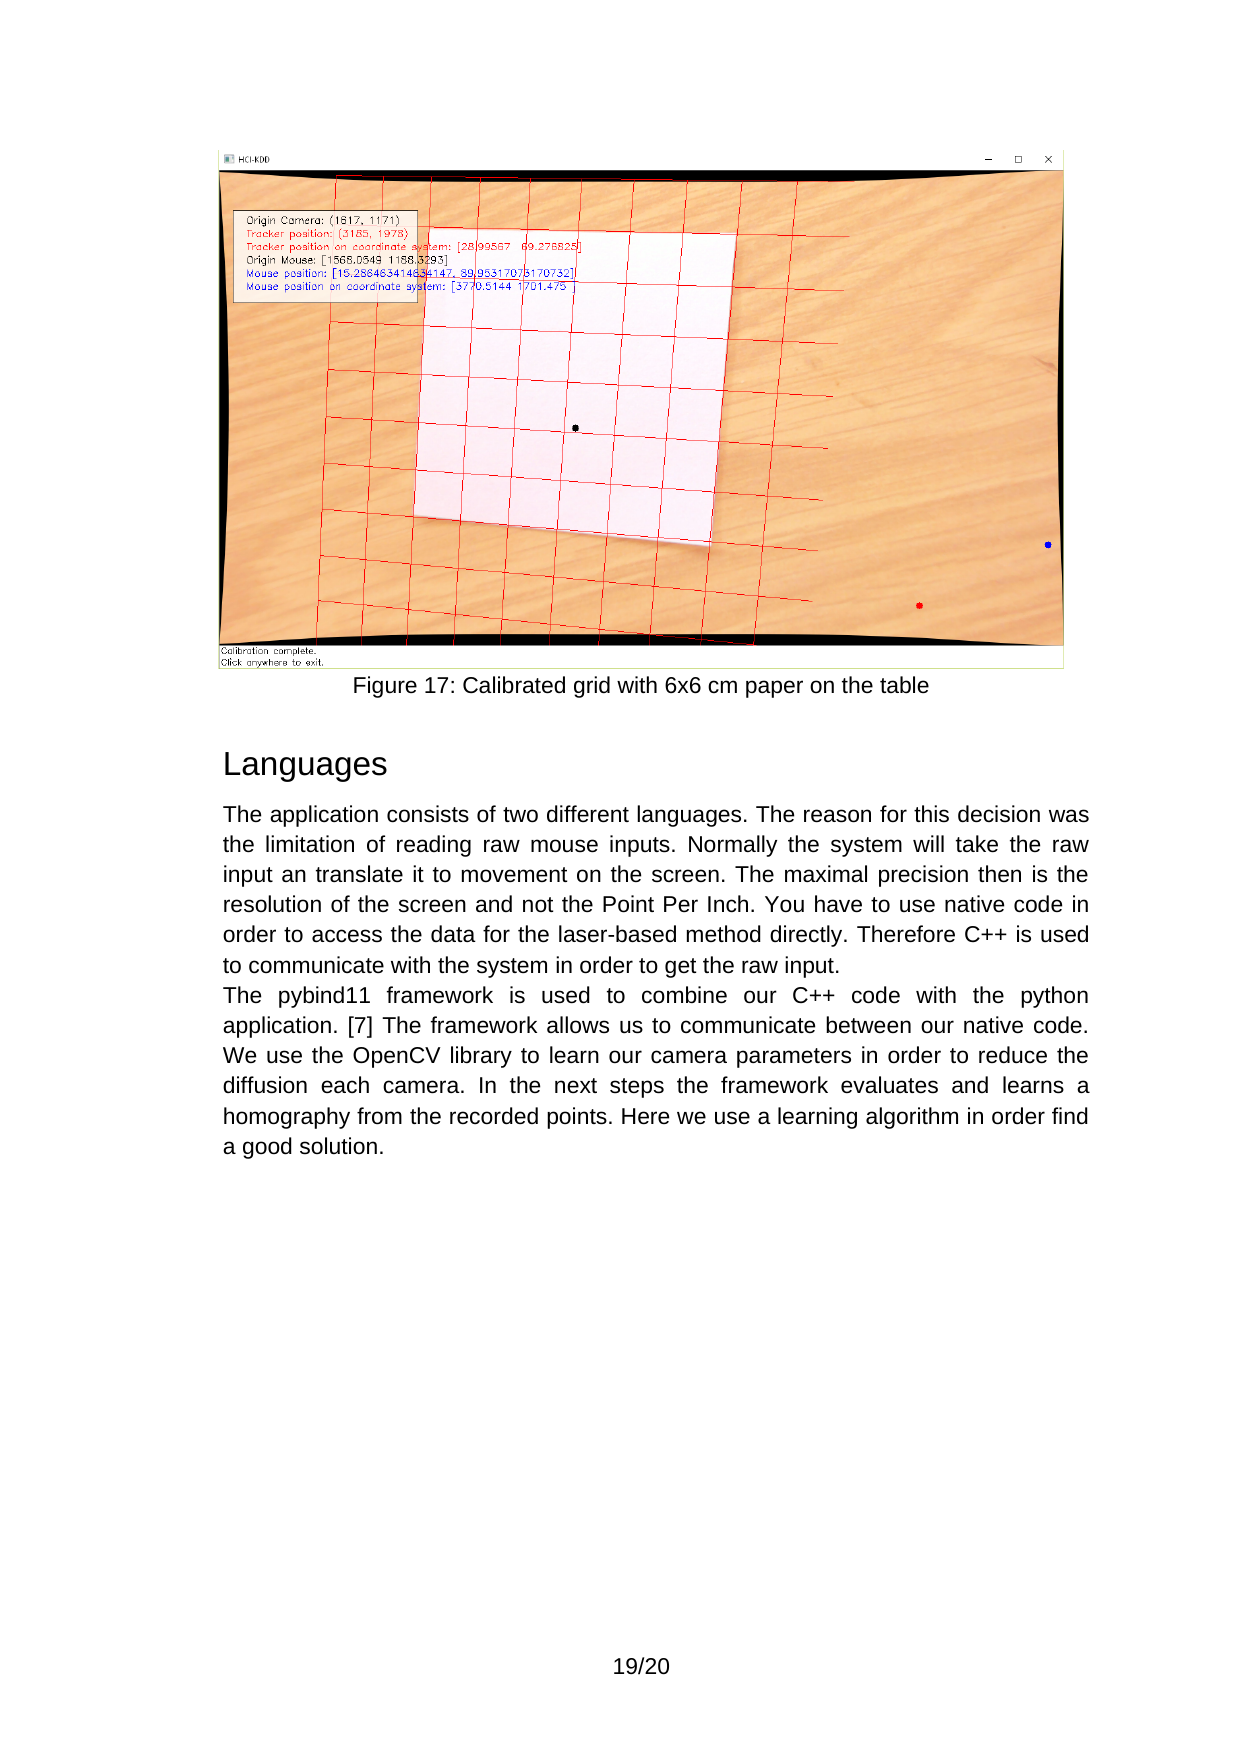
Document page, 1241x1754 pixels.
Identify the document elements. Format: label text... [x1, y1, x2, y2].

text Figure 17: Calibrated grid with 6x6 cm paper on the table [192, 672, 1090, 698]
subtitle Languages [223, 744, 1090, 782]
text The application consists of two different languages. The reason for this decision was the limitation of reading raw mouse inputs. Normally the system will take the raw input an translate it to movement on the screen. The maximal precision then is the resolution of the screen and not the Point Per Inch. You have to use native code in order to access the data for the laser-based method directly. Therefore C++ is used to communicate with the system in order to get the raw input. [223, 801, 1090, 978]
text The pybind11 framework is used to combine our C++ code with the python application. [7] The framework allows us to communicate between our native code. We use the OpenCV library to learn our camera parameters in order to reduce the diffusion each camera. In the next steps the framework evaluates and learns a homography from the recorded points. Here we use a learning algorithm in order find a good solution. [223, 982, 1090, 1159]
picture [218, 150, 1064, 669]
